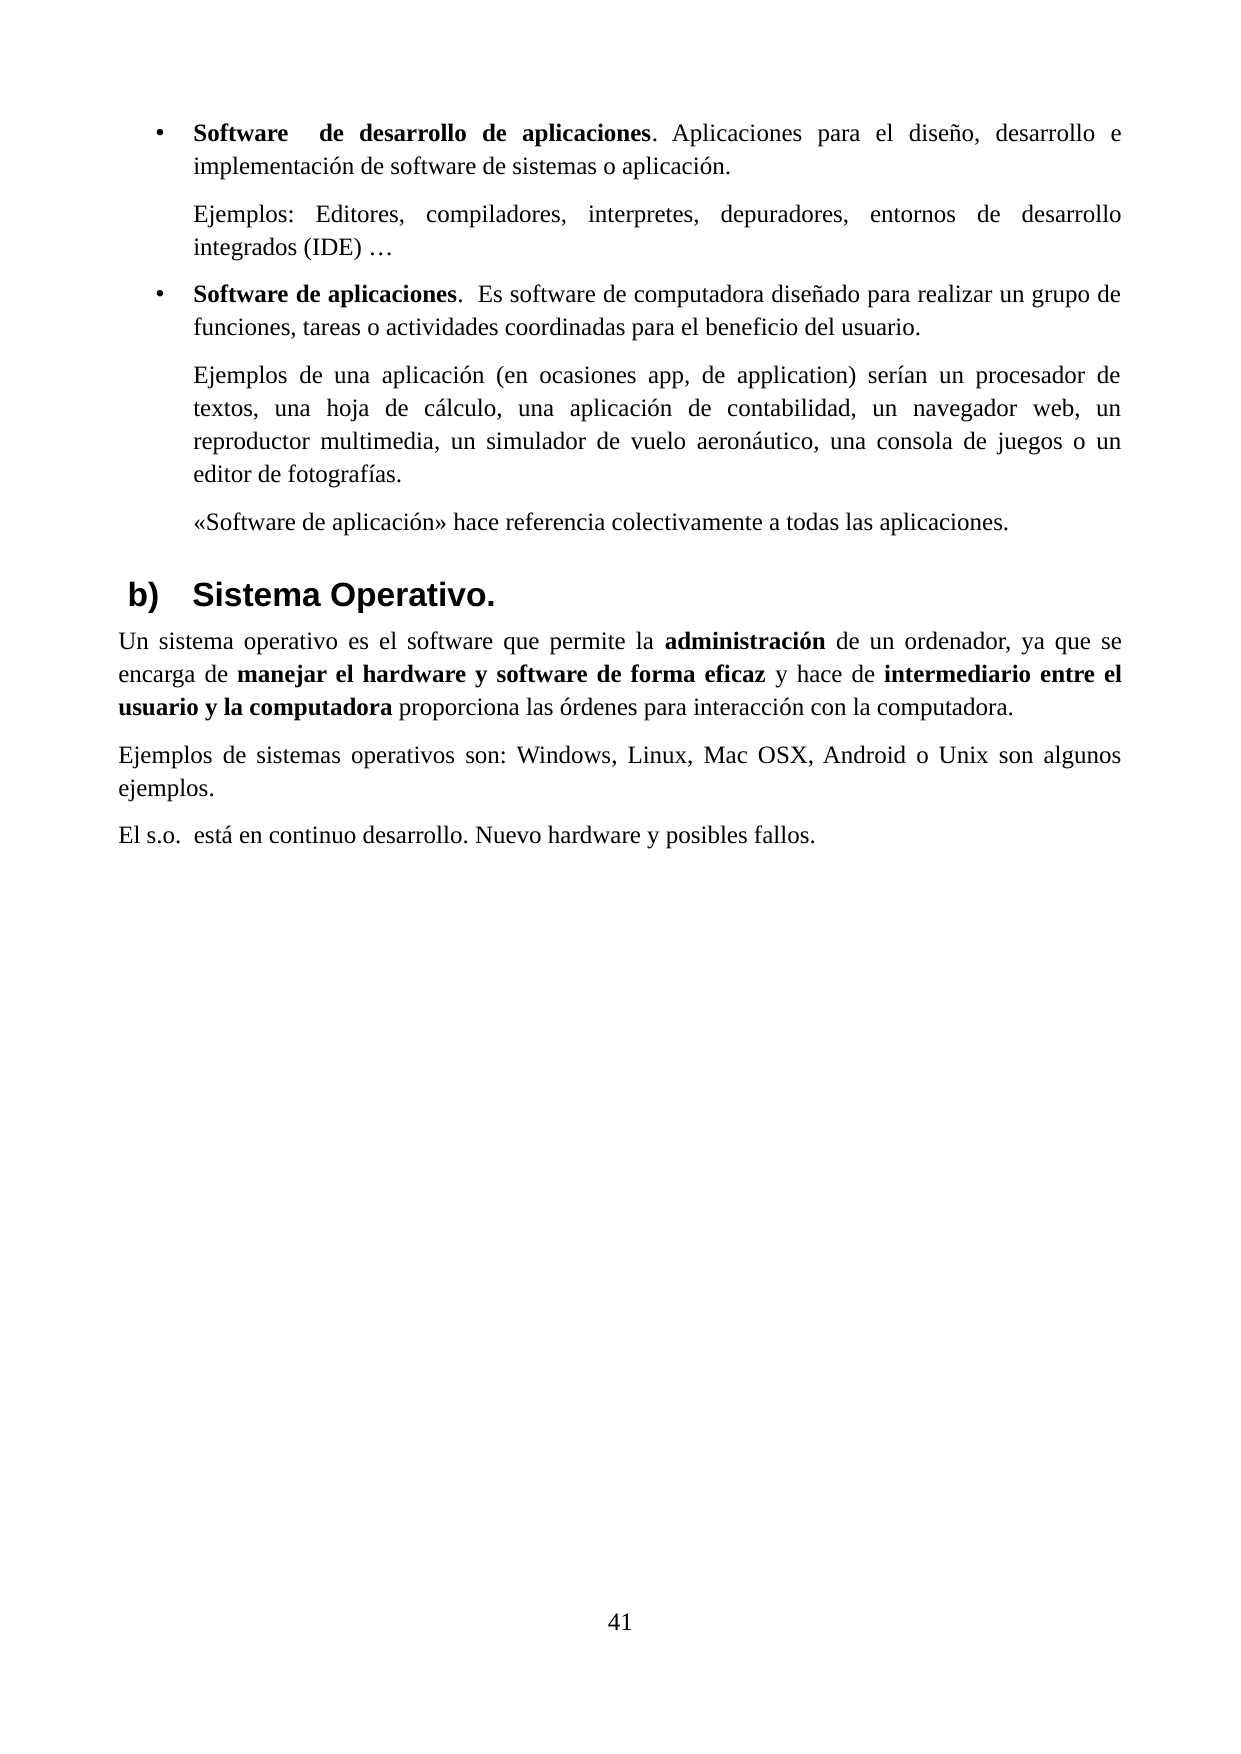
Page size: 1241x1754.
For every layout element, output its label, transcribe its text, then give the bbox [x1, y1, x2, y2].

list Software de aplicaciones. Es software de computadora diseñado para realizar un grupo de funciones, tareas o actividades coordinadas para el beneficio del usuario. [156, 279, 1122, 341]
list Software de desarrollo de aplicaciones. Aplicaciones para el diseño, desarrollo e implementación de software de sistemas o aplicación. [156, 118, 1122, 180]
text El s.o. está en continuo desarrollo. Nuevo hardware y posibles fallos. [118, 821, 1122, 849]
list Ejemplos de una aplicación (en ocasiones app, de application) serían un procesador de textos, una hoja de cálculo, una aplicación de contabilidad, un navegador web, un reproductor multimedia, un simulador de vuelo aeronáutico, una consola de juegos o un editor de fotografías. [156, 360, 1122, 488]
list «Software de aplicación» hace referencia colectivamente a todas las aplicaciones. [156, 507, 1122, 535]
subtitle Sistema Operativo. [118, 575, 1122, 614]
text Ejemplos de sistemas operativos son: Windows, Linux, Mac OSX, Android o Unix son algunos ejemplos. [118, 740, 1122, 802]
text Un sistema operativo es el software que permite la administración de un ordenador, ya que se encarga de manejar el hardware y software de forma eficaz y hace de intermediario entre el usuario y la computadora proporciona las órdenes para interacción con la computadora. [118, 626, 1122, 721]
list Ejemplos: Editores, compiladores, interpretes, depuradores, entornos de desarrollo integrados (IDE) … [156, 199, 1122, 261]
